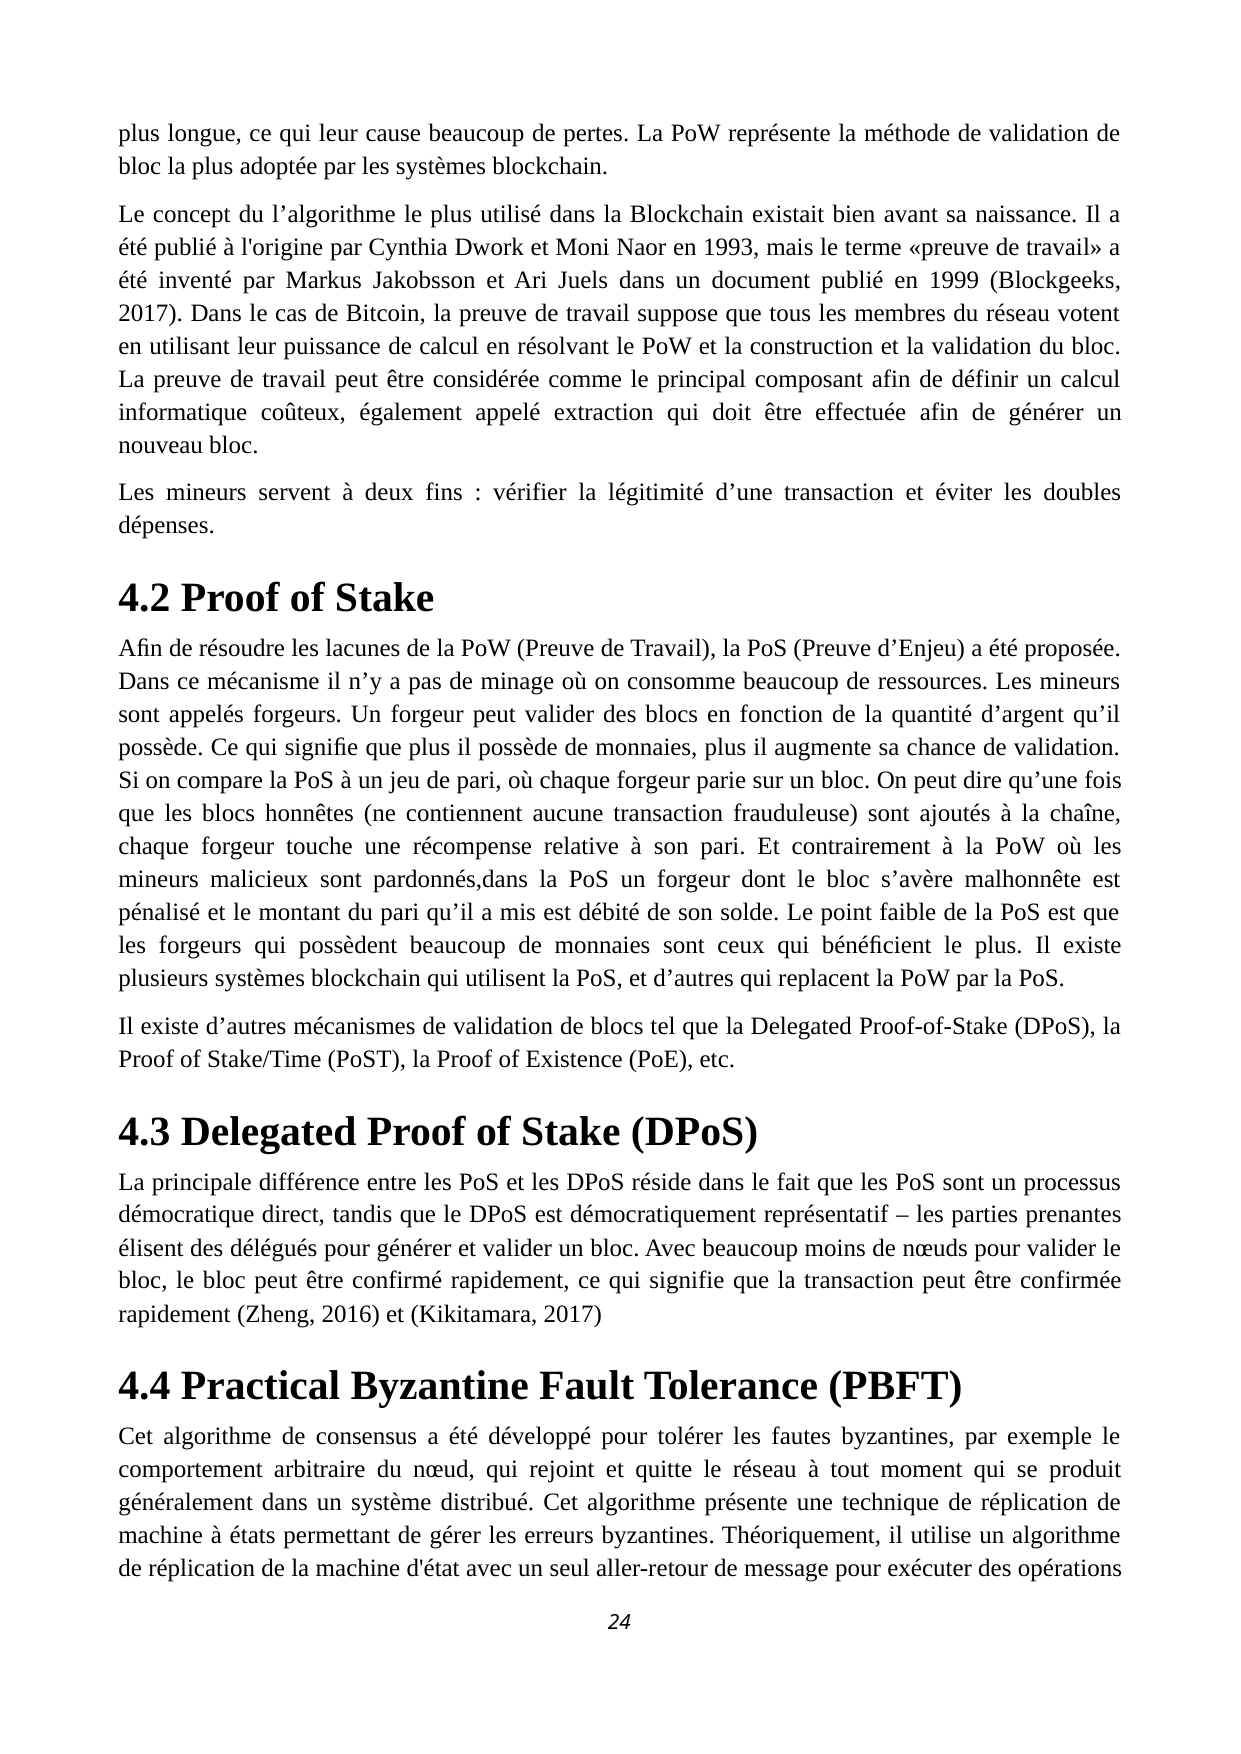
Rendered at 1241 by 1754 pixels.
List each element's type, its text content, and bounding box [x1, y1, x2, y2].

text Les mineurs servent à deux fins : vérifier la légitimité d’une transaction et éviter les doubles dépenses. [118, 477, 1122, 539]
subtitle 4.3 Delegated Proof of Stake (DPoS) [118, 1106, 1122, 1154]
subtitle 4.4 Practical Byzantine Fault Tolerance (PBFT) [118, 1361, 1122, 1409]
text Le concept du l’algorithme le plus utilisé dans la Blockchain existait bien avant sa naissance. Il a été publié à l'origine par Cynthia Dwork et Moni Naor en 1993, mais le terme «preuve de travail» a été inventé par Markus Jakobsson et Ari Juels dans un document publié en 1999 (Blockgeeks, 2017). Dans le cas de Bitcoin, la preuve de travail suppose que tous les membres du réseau votent en utilisant leur puissance de calcul en résolvant le PoW et la construction et la validation du bloc. La preuve de travail peut être considérée comme le principal composant afin de définir un calcul informatique coûteux, également appelé extraction qui doit être effectuée afin de générer un nouveau bloc. [118, 199, 1122, 459]
text Il existe d’autres mécanismes de validation de blocs tel que la Delegated Proof-of-Stake (DPoS), la Proof of Stake/Time (PoST), la Proof of Existence (PoE), etc. [118, 1011, 1122, 1073]
text La principale différence entre les PoS et les DPoS réside dans le fait que les PoS sont un processus démocratique direct, tandis que le DPoS est démocratiquement représentatif – les parties prenantes élisent des délégués pour générer et valider un bloc. Avec beaucoup moins de nœuds pour valider le bloc, le bloc peut être confirmé rapidement, ce qui signifie que la transaction peut être confirmée rapidement (Zheng, 2016) et (Kikitamara, 2017) [118, 1167, 1122, 1327]
text plus longue, ce qui leur cause beaucoup de pertes. La PoW représente la méthode de validation de bloc la plus adoptée par les systèmes blockchain. [118, 118, 1122, 180]
text Cet algorithme de consensus a été développé pour tolérer les fautes byzantines, par exemple le comportement arbitraire du nœud, qui rejoint et quitte le réseau à tout moment qui se produit généralement dans un système distribué. Cet algorithme présente une technique de réplication de machine à états permettant de gérer les erreurs byzantines. Théoriquement, il utilise un algorithme de réplication de la machine d'état avec un seul aller-retour de message pour exécuter des opérations [118, 1421, 1122, 1582]
text Aﬁn de résoudre les lacunes de la PoW (Preuve de Travail), la PoS (Preuve d’Enjeu) a été proposée. Dans ce mécanisme il n’y a pas de minage où on consomme beaucoup de ressources. Les mineurs sont appelés forgeurs. Un forgeur peut valider des blocs en fonction de la quantité d’argent qu’il possède. Ce qui signiﬁe que plus il possède de monnaies, plus il augmente sa chance de validation. Si on compare la PoS à un jeu de pari, où chaque forgeur parie sur un bloc. On peut dire qu’une fois que les blocs honnêtes (ne contiennent aucune transaction frauduleuse) sont ajoutés à la chaîne, chaque forgeur touche une récompense relative à son pari. Et contrairement à la PoW où les mineurs malicieux sont pardonnés,dans la PoS un forgeur dont le bloc s’avère malhonnête est pénalisé et le montant du pari qu’il a mis est débité de son solde. Le point faible de la PoS est que les forgeurs qui possèdent beaucoup de monnaies sont ceux qui bénéﬁcient le plus. Il existe plusieurs systèmes blockchain qui utilisent la PoS, et d’autres qui replacent la PoW par la PoS. [118, 633, 1122, 992]
subtitle 4.2 Proof of Stake [118, 573, 1122, 621]
